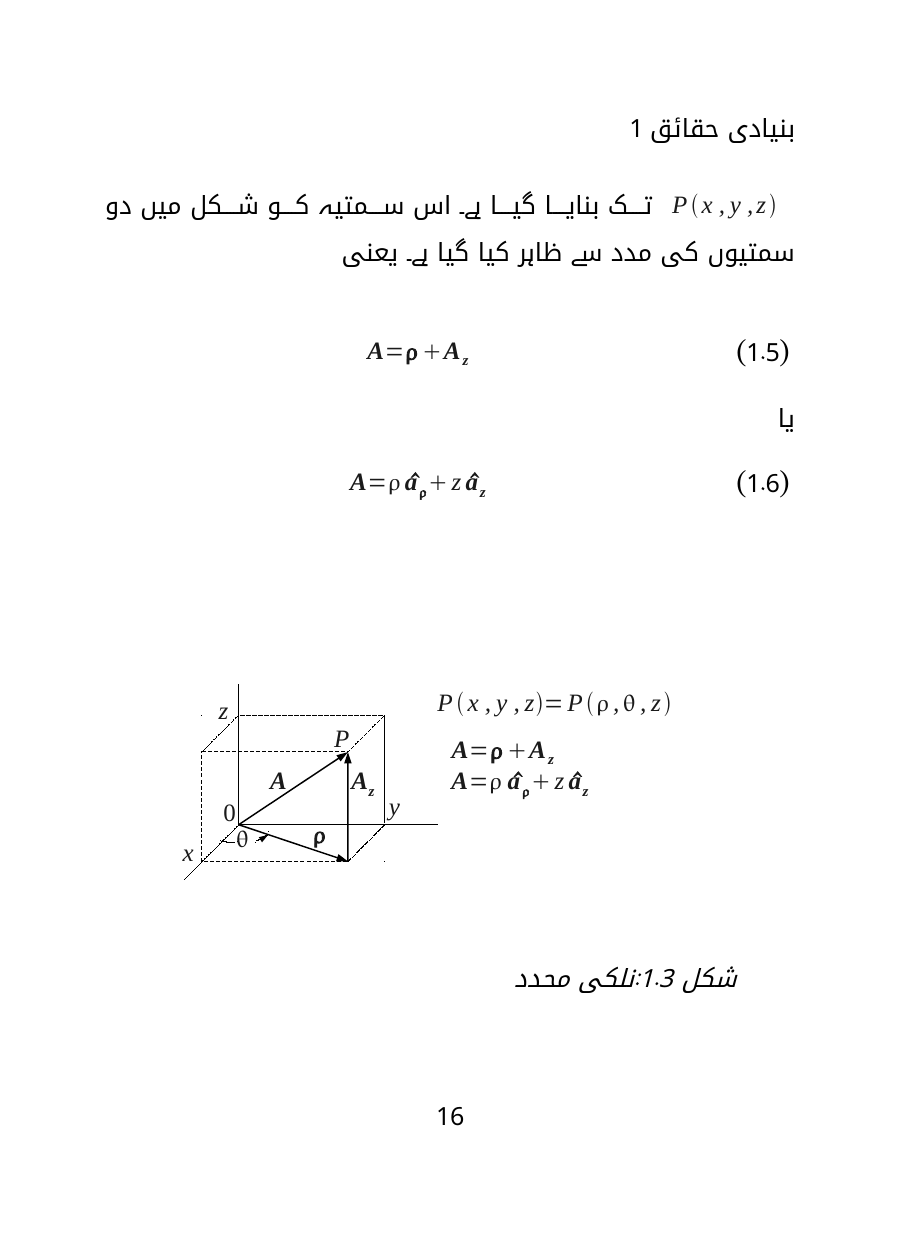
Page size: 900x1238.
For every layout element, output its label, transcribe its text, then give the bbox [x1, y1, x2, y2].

table_header (1.6) [718, 455, 795, 526]
text شکل 1.3:نلکی محدد [162, 619, 736, 1003]
table_header [105, 455, 718, 526]
text شکل 1.3 میں ایک سمتیہ مرکز سے نکتہ تک بنایا گیا ہے۔ اس سمتیہ کو شکل میں دو سمتیوں کی مدد سے ظاہر کیا گیا ہے۔ یعنی [105, 182, 795, 277]
table_header (1.5) [718, 324, 795, 395]
text یا [105, 395, 795, 442]
table_header [105, 324, 718, 395]
